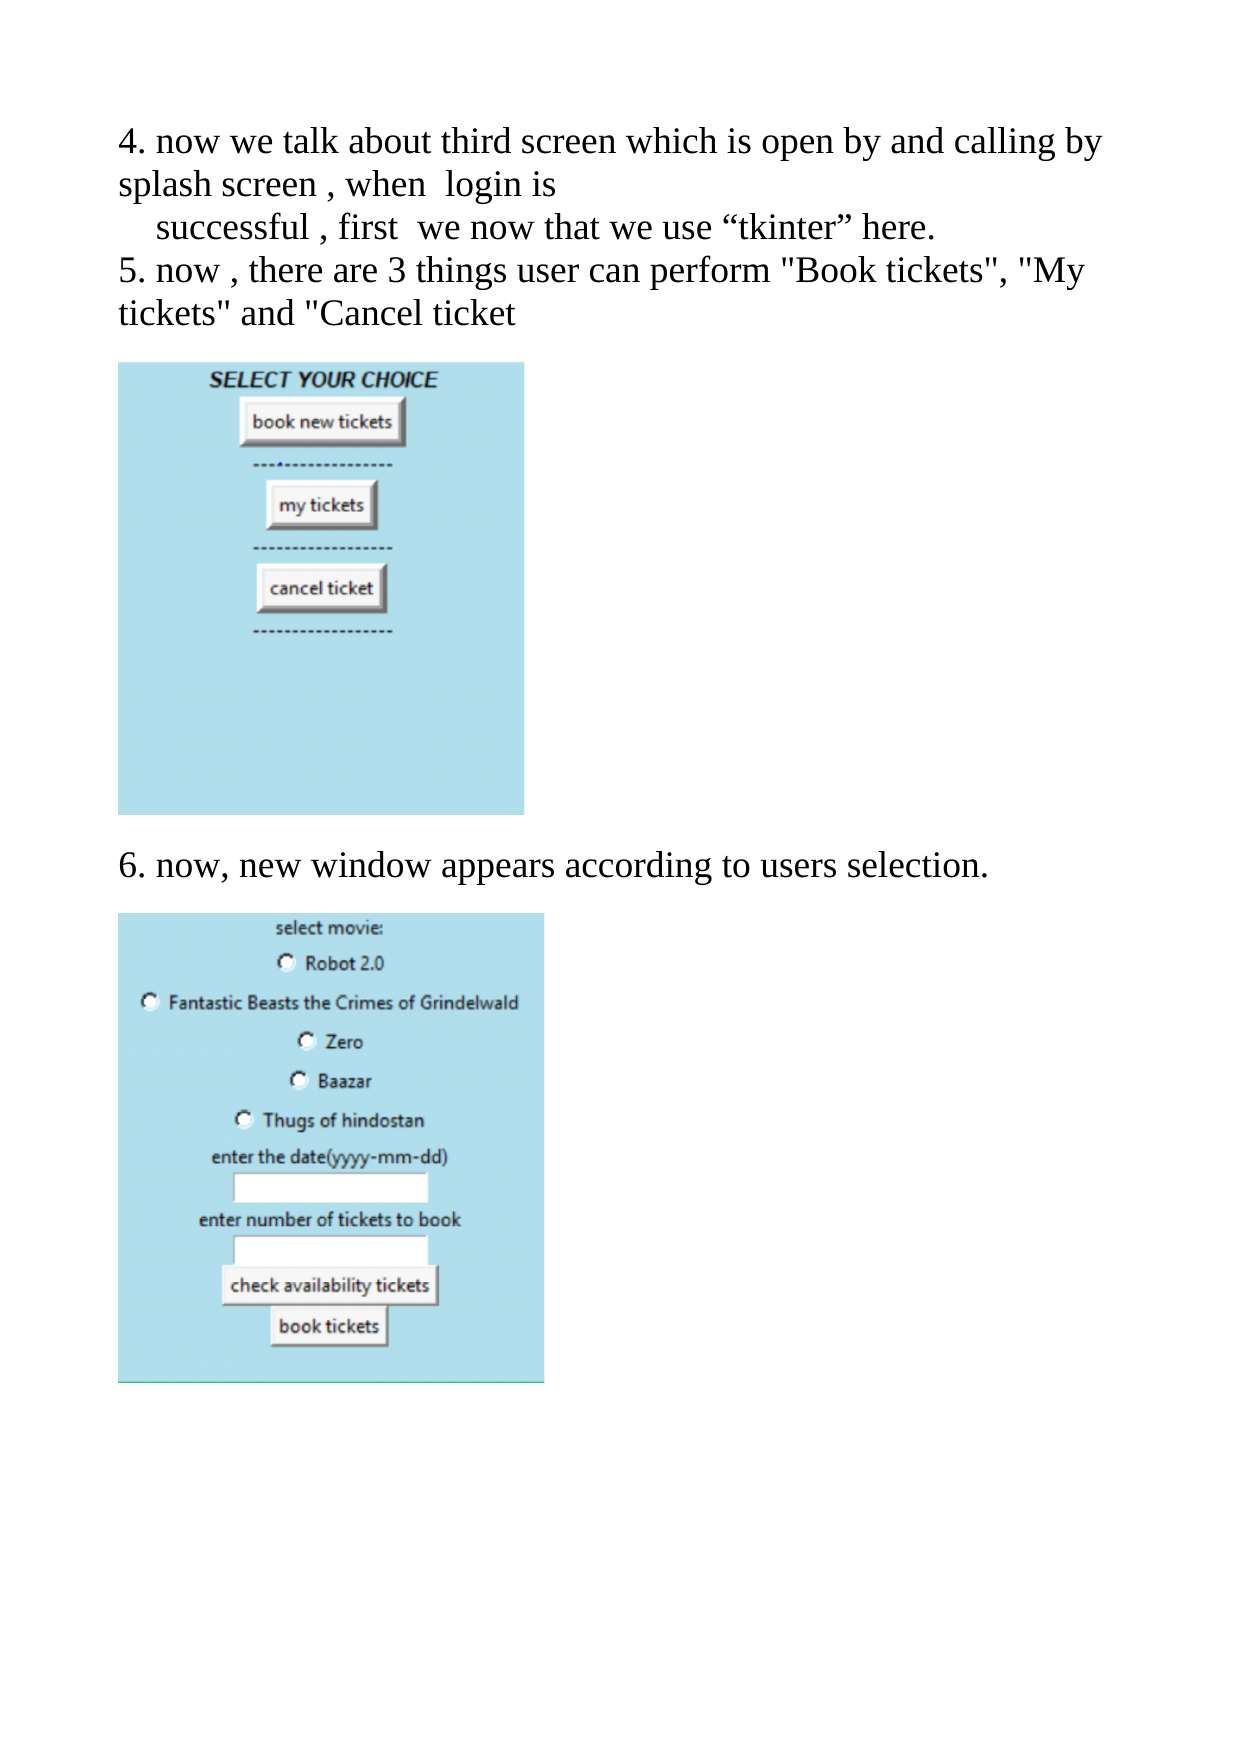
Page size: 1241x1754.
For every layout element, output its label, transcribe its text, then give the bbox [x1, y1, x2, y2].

text 4. now we talk about third screen which is open by and calling by splash screen , when login is [118, 118, 1122, 204]
text 5. now , there are 3 things user can perform "Book tickets", "My tickets" and "Cancel ticket [118, 247, 1122, 334]
text 6. now, new window appears according to users selection. [118, 842, 1122, 885]
text successful , first we now that we use “tkinter” here. [118, 204, 1122, 247]
